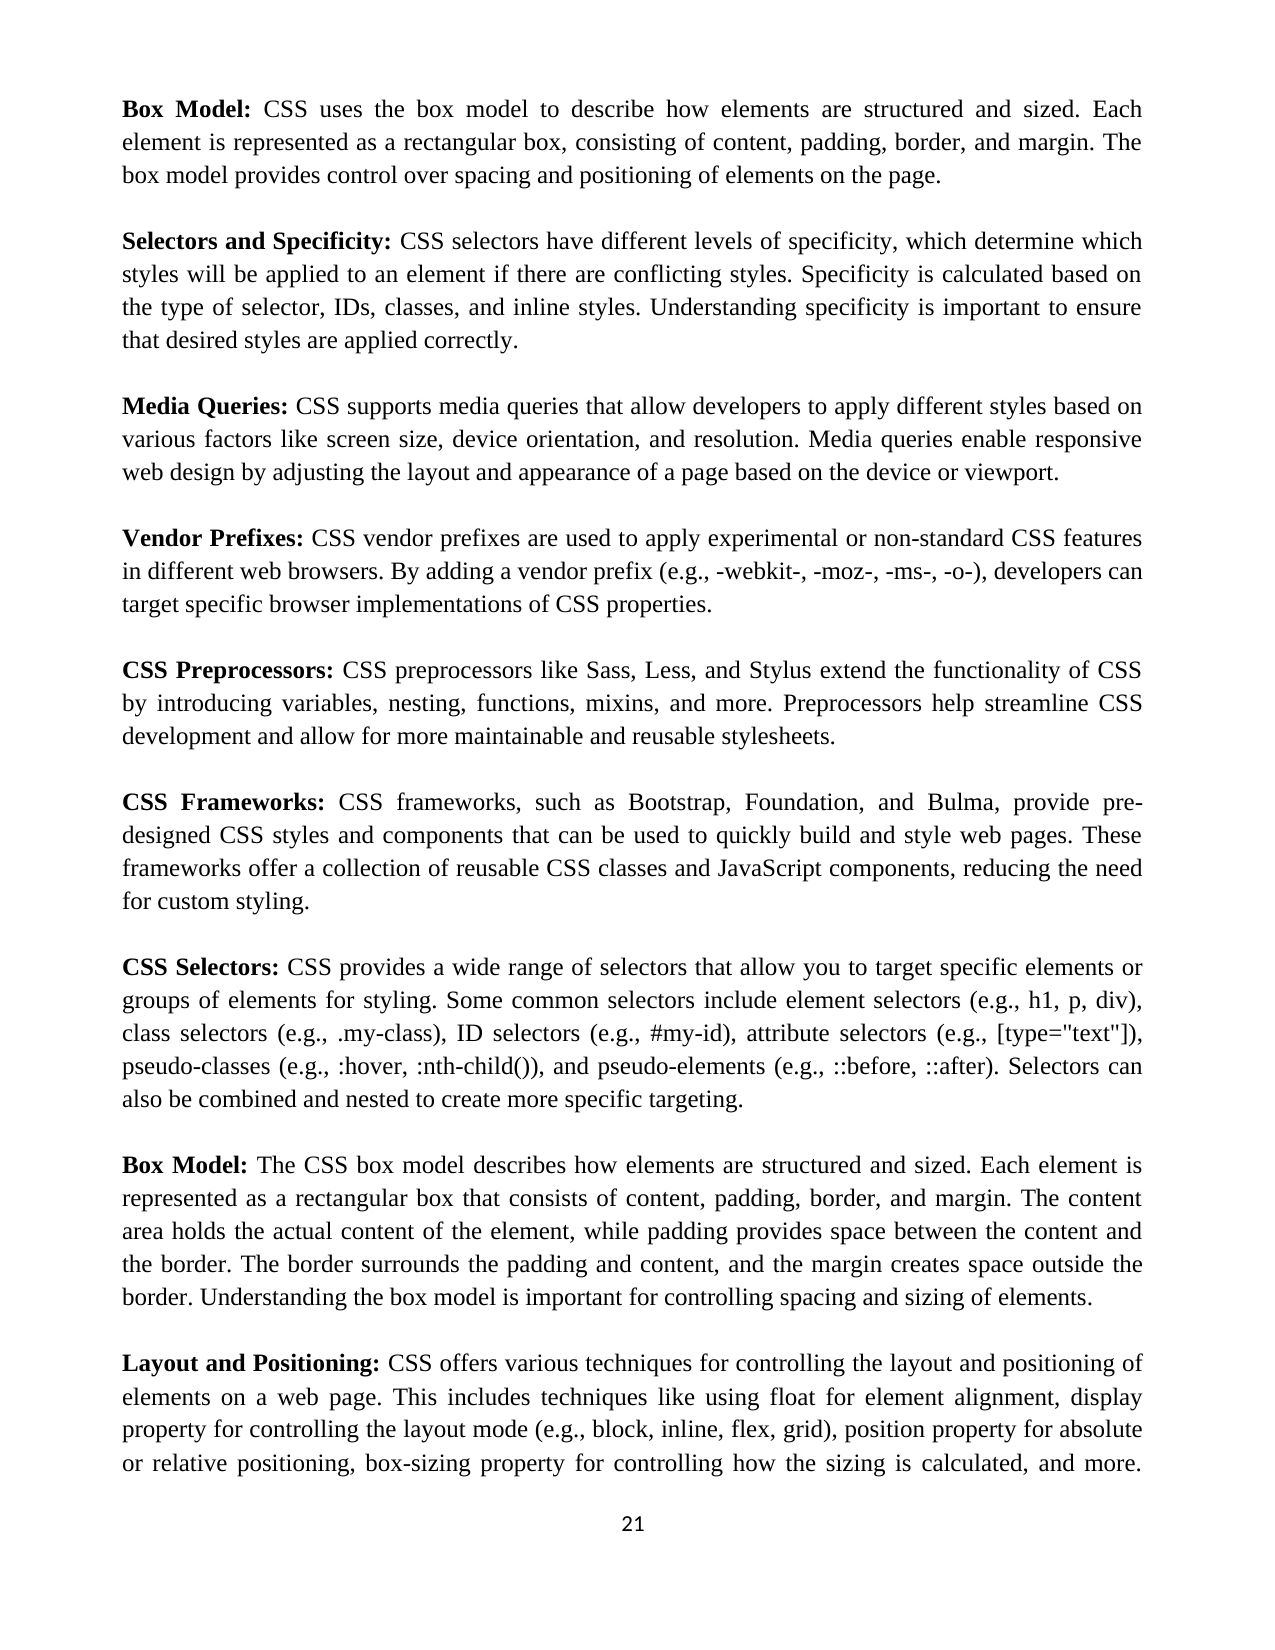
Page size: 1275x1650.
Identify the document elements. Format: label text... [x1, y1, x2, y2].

text Box Model: CSS uses the box model to describe how elements are structured and sized. Each element is represented as a rectangular box, consisting of content, padding, border, and margin. The box model provides control over spacing and positioning of elements on the page. [122, 94, 1144, 188]
text Media Queries: CSS supports media queries that allow developers to apply different styles based on various factors like screen size, device orientation, and resolution. Media queries enable responsive web design by adjusting the layout and appearance of a page based on the device or viewport. [122, 391, 1144, 486]
text Selectors and Specificity: CSS selectors have different levels of specificity, which determine which styles will be applied to an element if there are conflicting styles. Specificity is calculated based on the type of selector, IDs, classes, and inline styles. Understanding specificity is important to ensure that desired styles are applied correctly. [122, 226, 1144, 354]
text CSS Frameworks: CSS frameworks, such as Bootstrap, Foundation, and Bulma, provide pre-designed CSS styles and components that can be used to quickly build and style web pages. These frameworks offer a collection of reusable CSS classes and JavaScript components, reducing the need for custom styling. [122, 787, 1144, 915]
text CSS Selectors: CSS provides a wide range of selectors that allow you to target specific elements or groups of elements for styling. Some common selectors include element selectors (e.g., h1, p, div), class selectors (e.g., .my-class), ID selectors (e.g., #my-id), attribute selectors (e.g., [type="text"]), pseudo-classes (e.g., :hover, :nth-child()), and pseudo-elements (e.g., ::before, ::after). Selectors can also be combined and nested to create more specific targeting. [122, 952, 1144, 1113]
text Layout and Positioning: CSS offers various techniques for controlling the layout and positioning of elements on a web page. This includes techniques like using float for element alignment, display property for controlling the layout mode (e.g., block, inline, flex, grid), position property for absolute or relative positioning, box-sizing property for controlling how the sizing is calculated, and more. [122, 1348, 1144, 1476]
text CSS Preprocessors: CSS preprocessors like Sass, Less, and Stylus extend the functionality of CSS by introducing variables, nesting, functions, mixins, and more. Preprocessors help streamline CSS development and allow for more maintainable and reusable stylesheets. [122, 655, 1144, 750]
text Vendor Prefixes: CSS vendor prefixes are used to apply experimental or non-standard CSS features in different web browsers. By adding a vendor prefix (e.g., -webkit-, -moz-, -ms-, -o-), developers can target specific browser implementations of CSS properties. [122, 523, 1144, 618]
text Box Model: The CSS box model describes how elements are structured and sized. Each element is represented as a rectangular box that consists of content, padding, border, and margin. The content area holds the actual content of the element, while padding provides space between the content and the border. The border surrounds the padding and content, and the margin creates space outside the border. Understanding the box model is important for controlling spacing and sizing of elements. [122, 1150, 1144, 1311]
